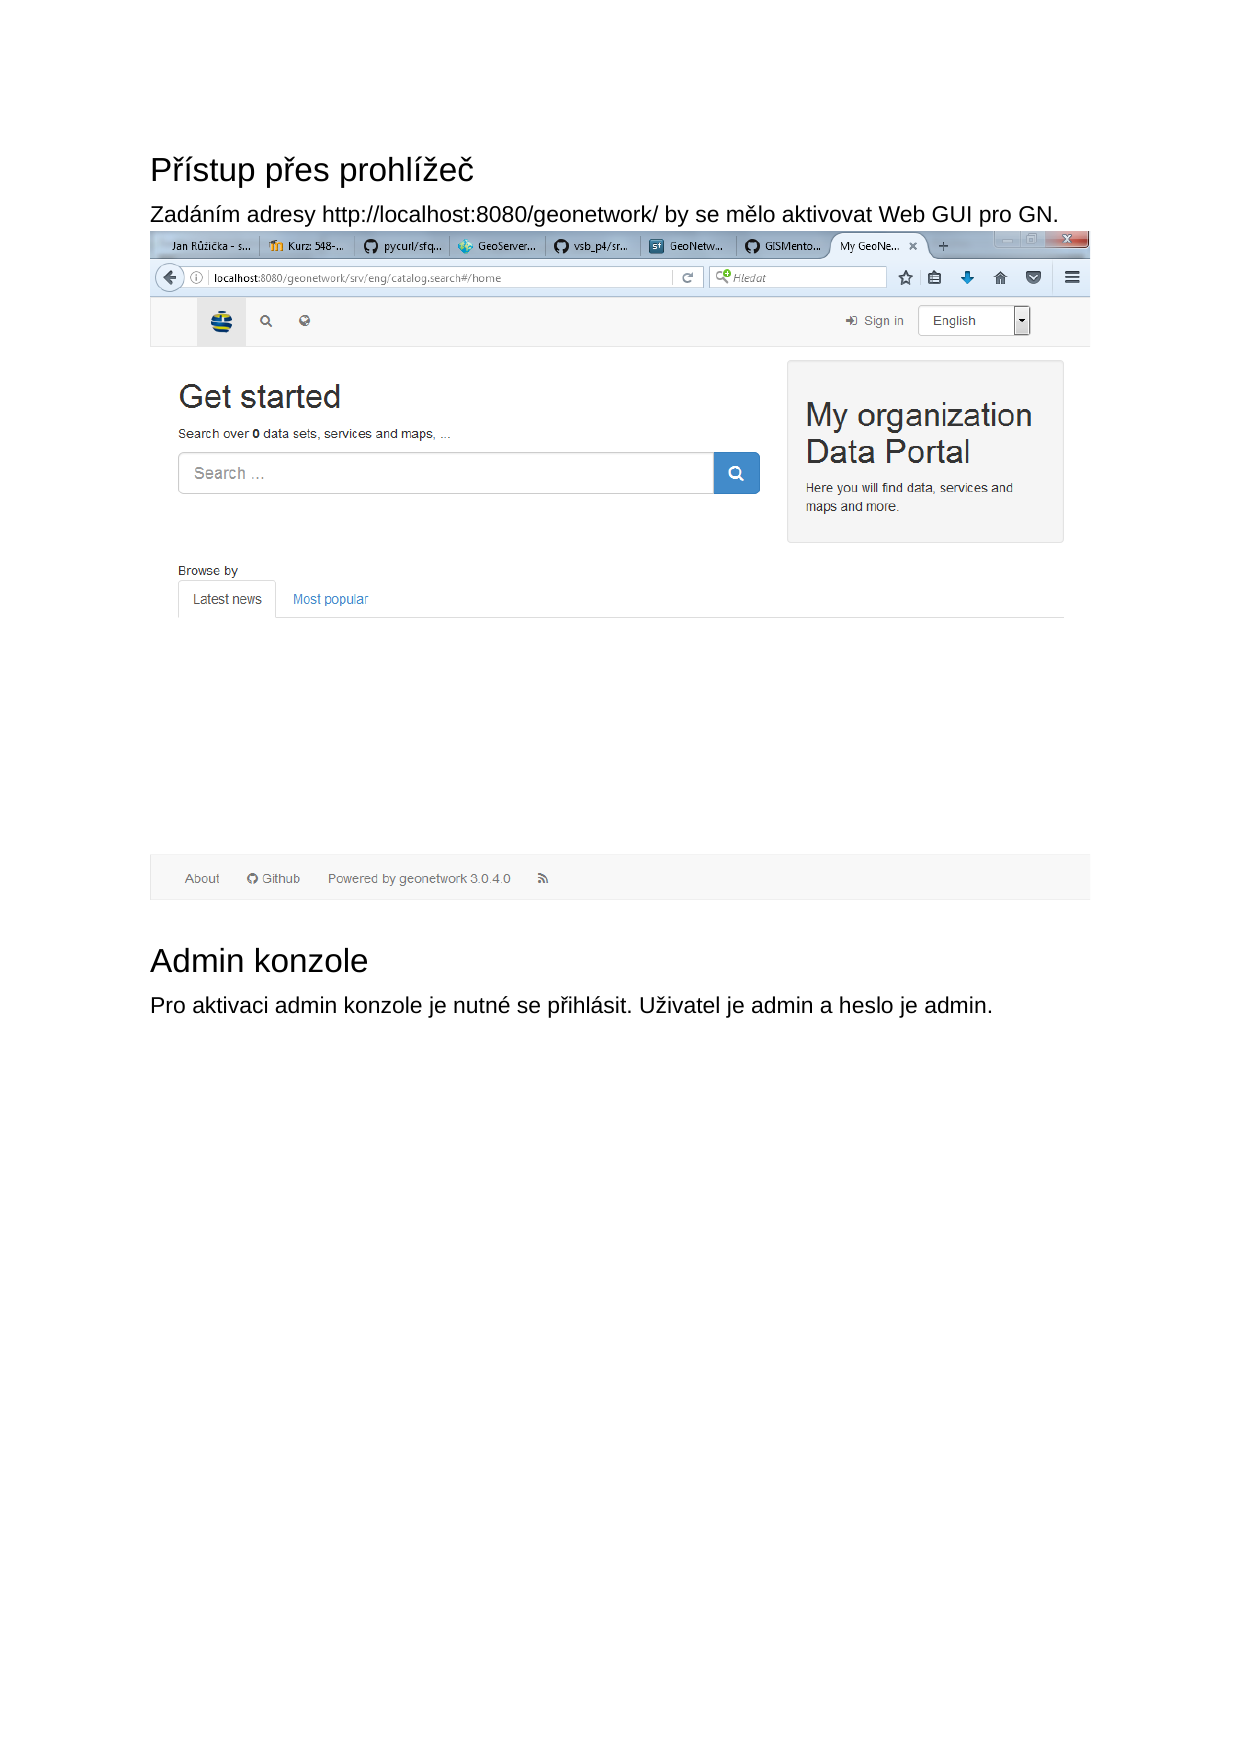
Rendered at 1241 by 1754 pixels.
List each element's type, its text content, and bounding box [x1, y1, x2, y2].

text Pro aktivaci admin konzole je nutné se přihlásit. Uživatel je admin a heslo je admin. [150, 992, 1090, 1018]
subtitle Přístup přes prohlížeč [150, 150, 1090, 188]
picture [150, 231, 1091, 900]
text Zadáním adresy http://localhost:8080/geonetwork/ by se mělo aktivovat Web GUI pro GN. [150, 201, 1090, 227]
subtitle Admin konzole [150, 941, 1090, 980]
